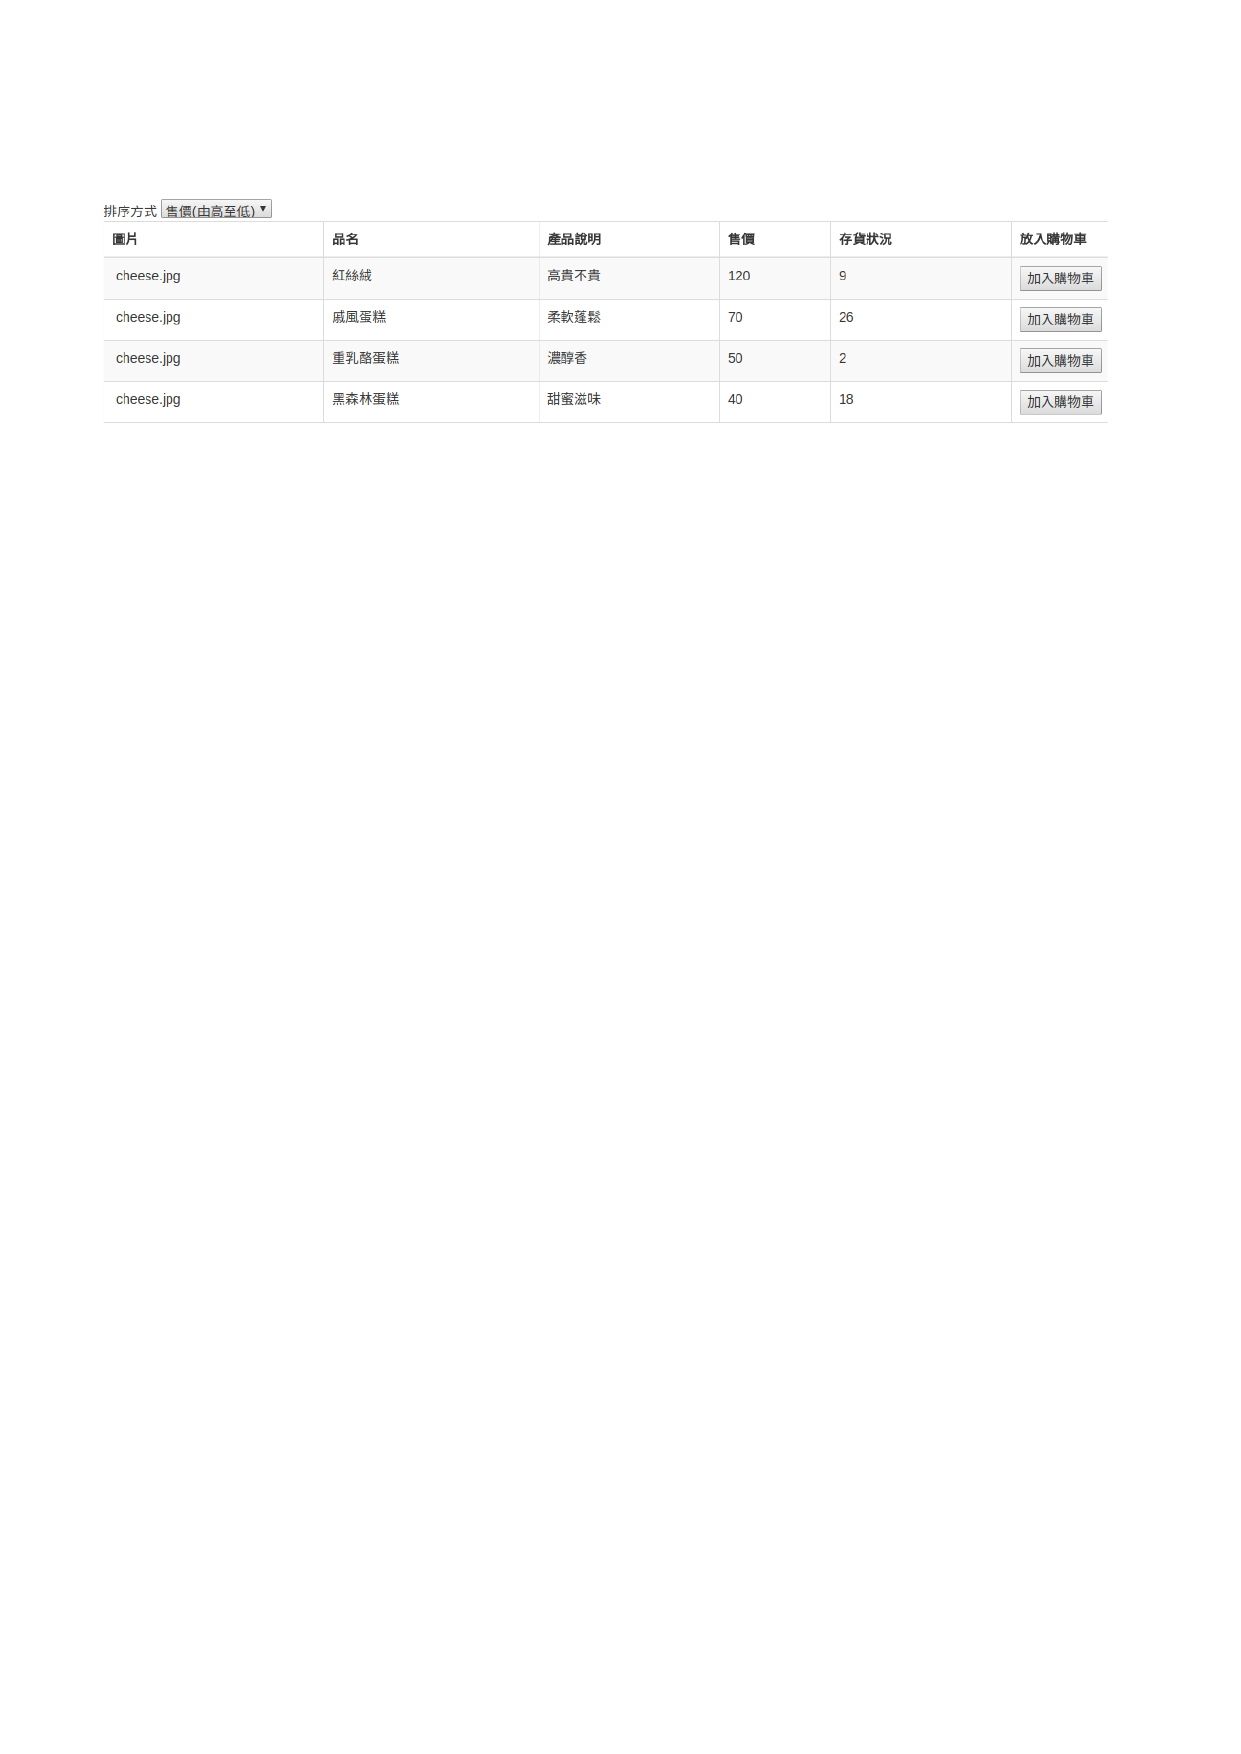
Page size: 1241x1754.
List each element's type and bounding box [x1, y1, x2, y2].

picture [103, 189, 1108, 437]
